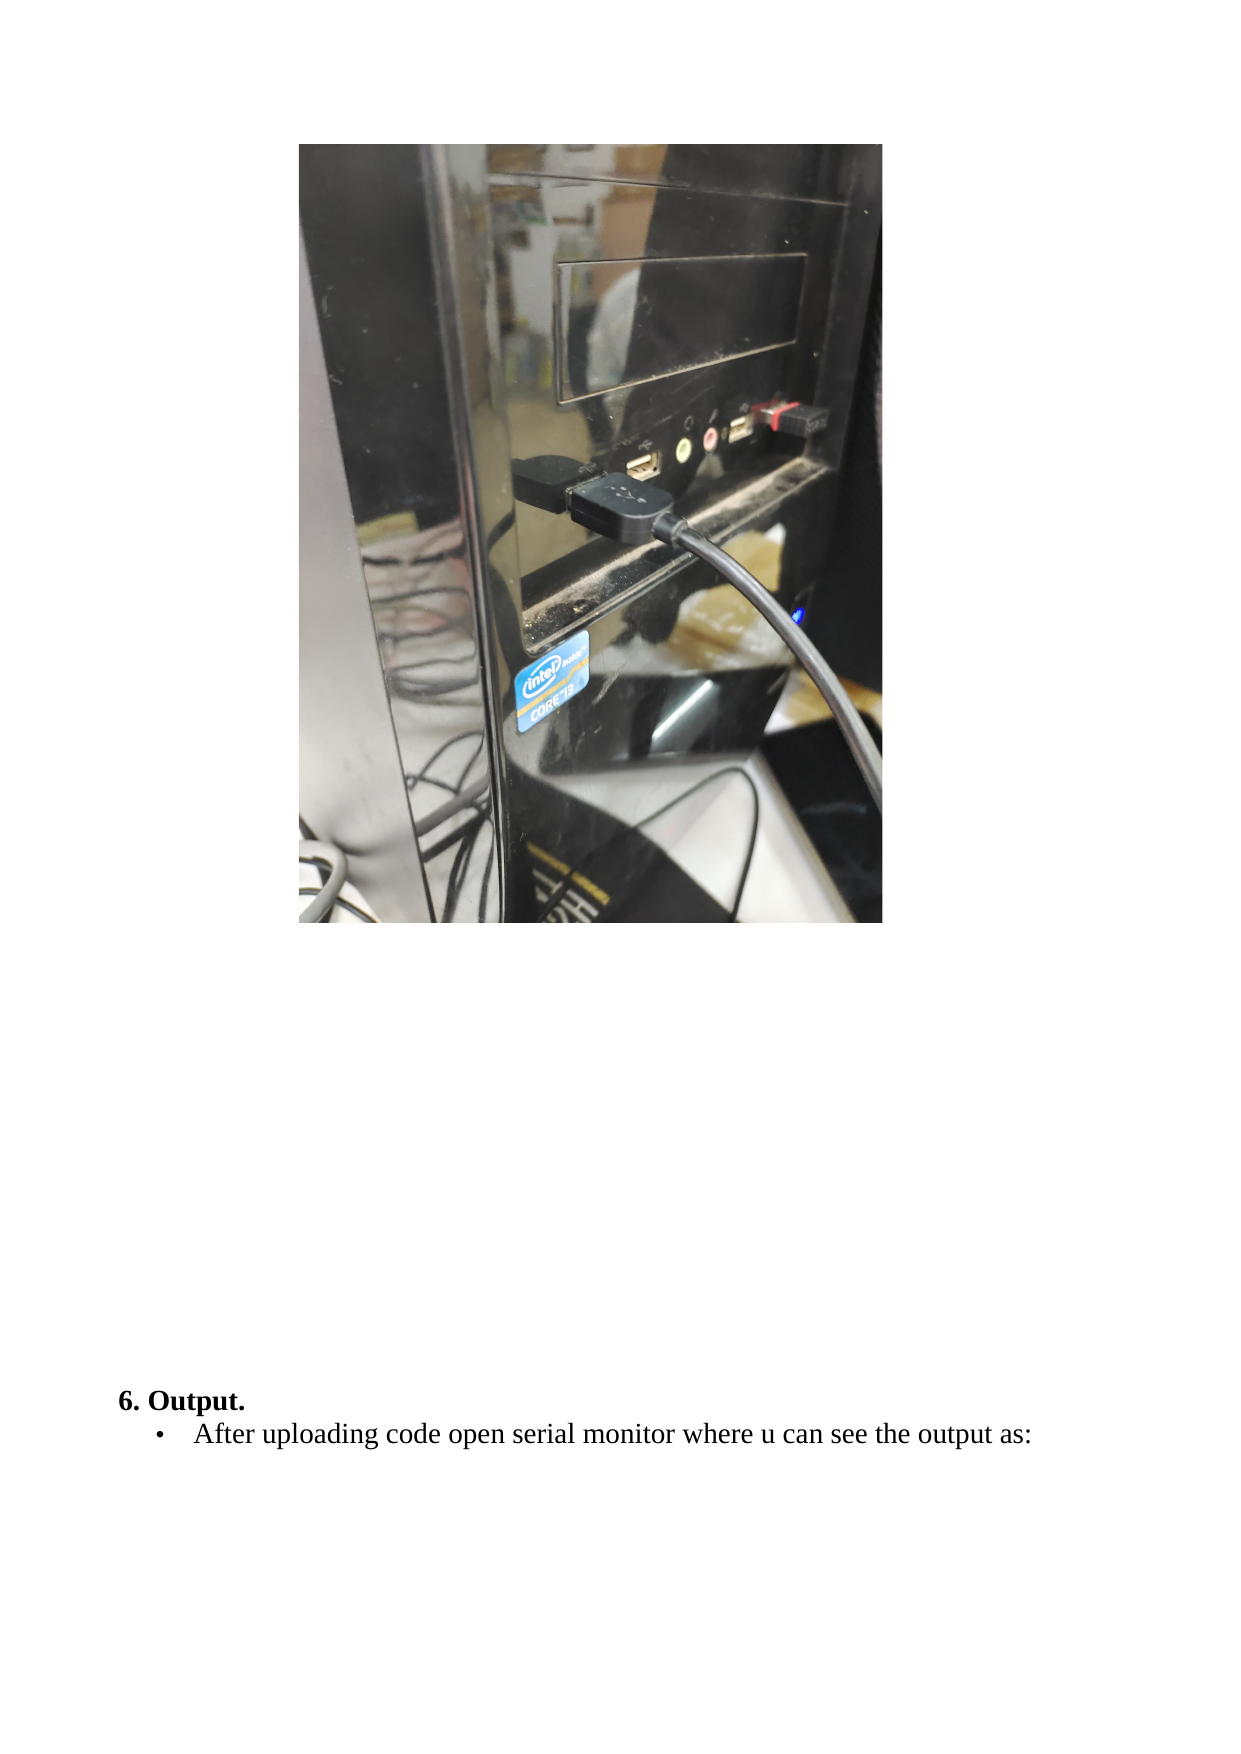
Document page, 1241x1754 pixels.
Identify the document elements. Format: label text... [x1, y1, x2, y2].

picture [298, 144, 883, 923]
text 6. Output. [118, 1383, 1122, 1417]
list After uploading code open serial monitor where u can see the output as: [156, 1417, 1122, 1450]
